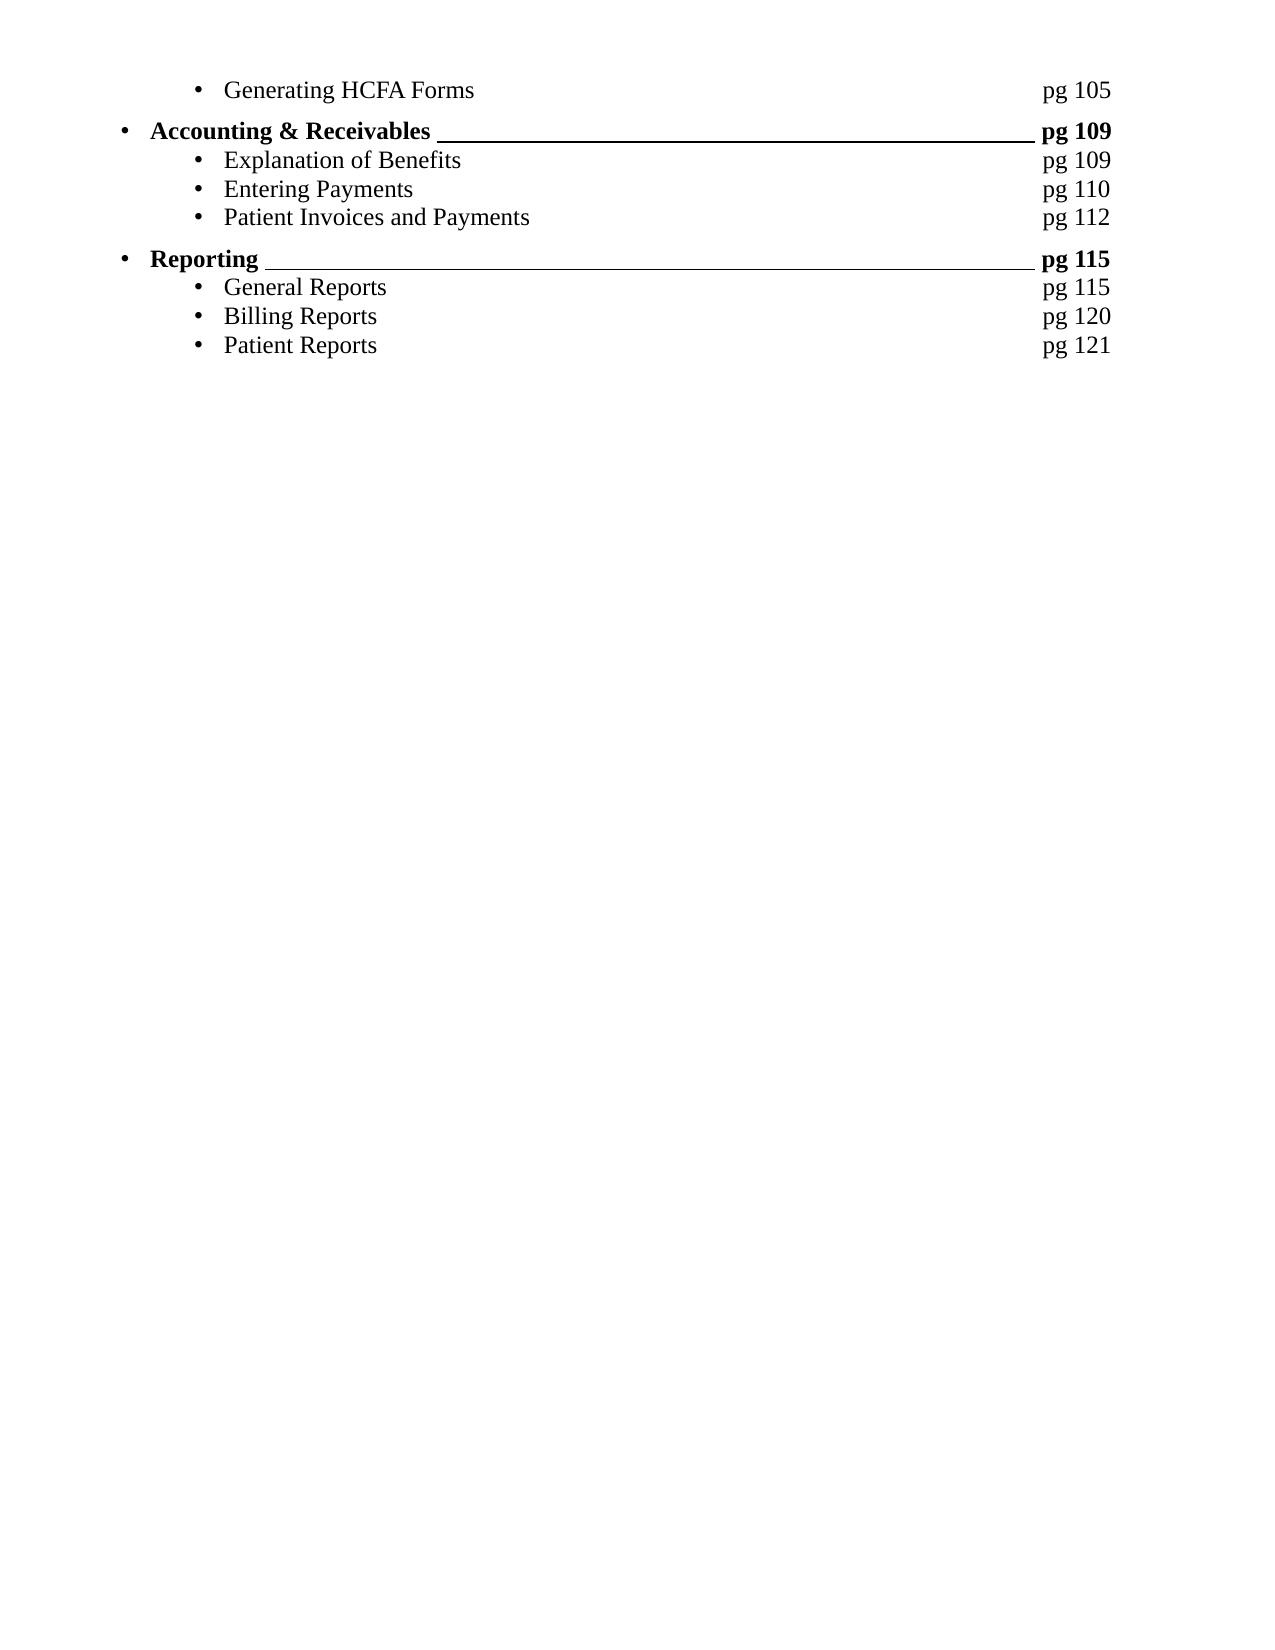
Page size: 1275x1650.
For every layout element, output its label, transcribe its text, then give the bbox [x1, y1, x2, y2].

list Generating HCFA Forms pg 105 [194, 75, 1200, 104]
list Patient Reports pg 121 [194, 330, 1200, 359]
list Reporting pg 115 [121, 244, 1200, 272]
list General Reports pg 115 [194, 272, 1200, 301]
list Explanation of Benefits pg 109 [194, 145, 1200, 174]
list Patient Invoices and Payments pg 112 [194, 202, 1200, 231]
list Billing Reports pg 120 [194, 301, 1200, 330]
list Entering Payments pg 110 [194, 174, 1200, 202]
list Accounting & Receivables pg 109 [121, 116, 1200, 145]
